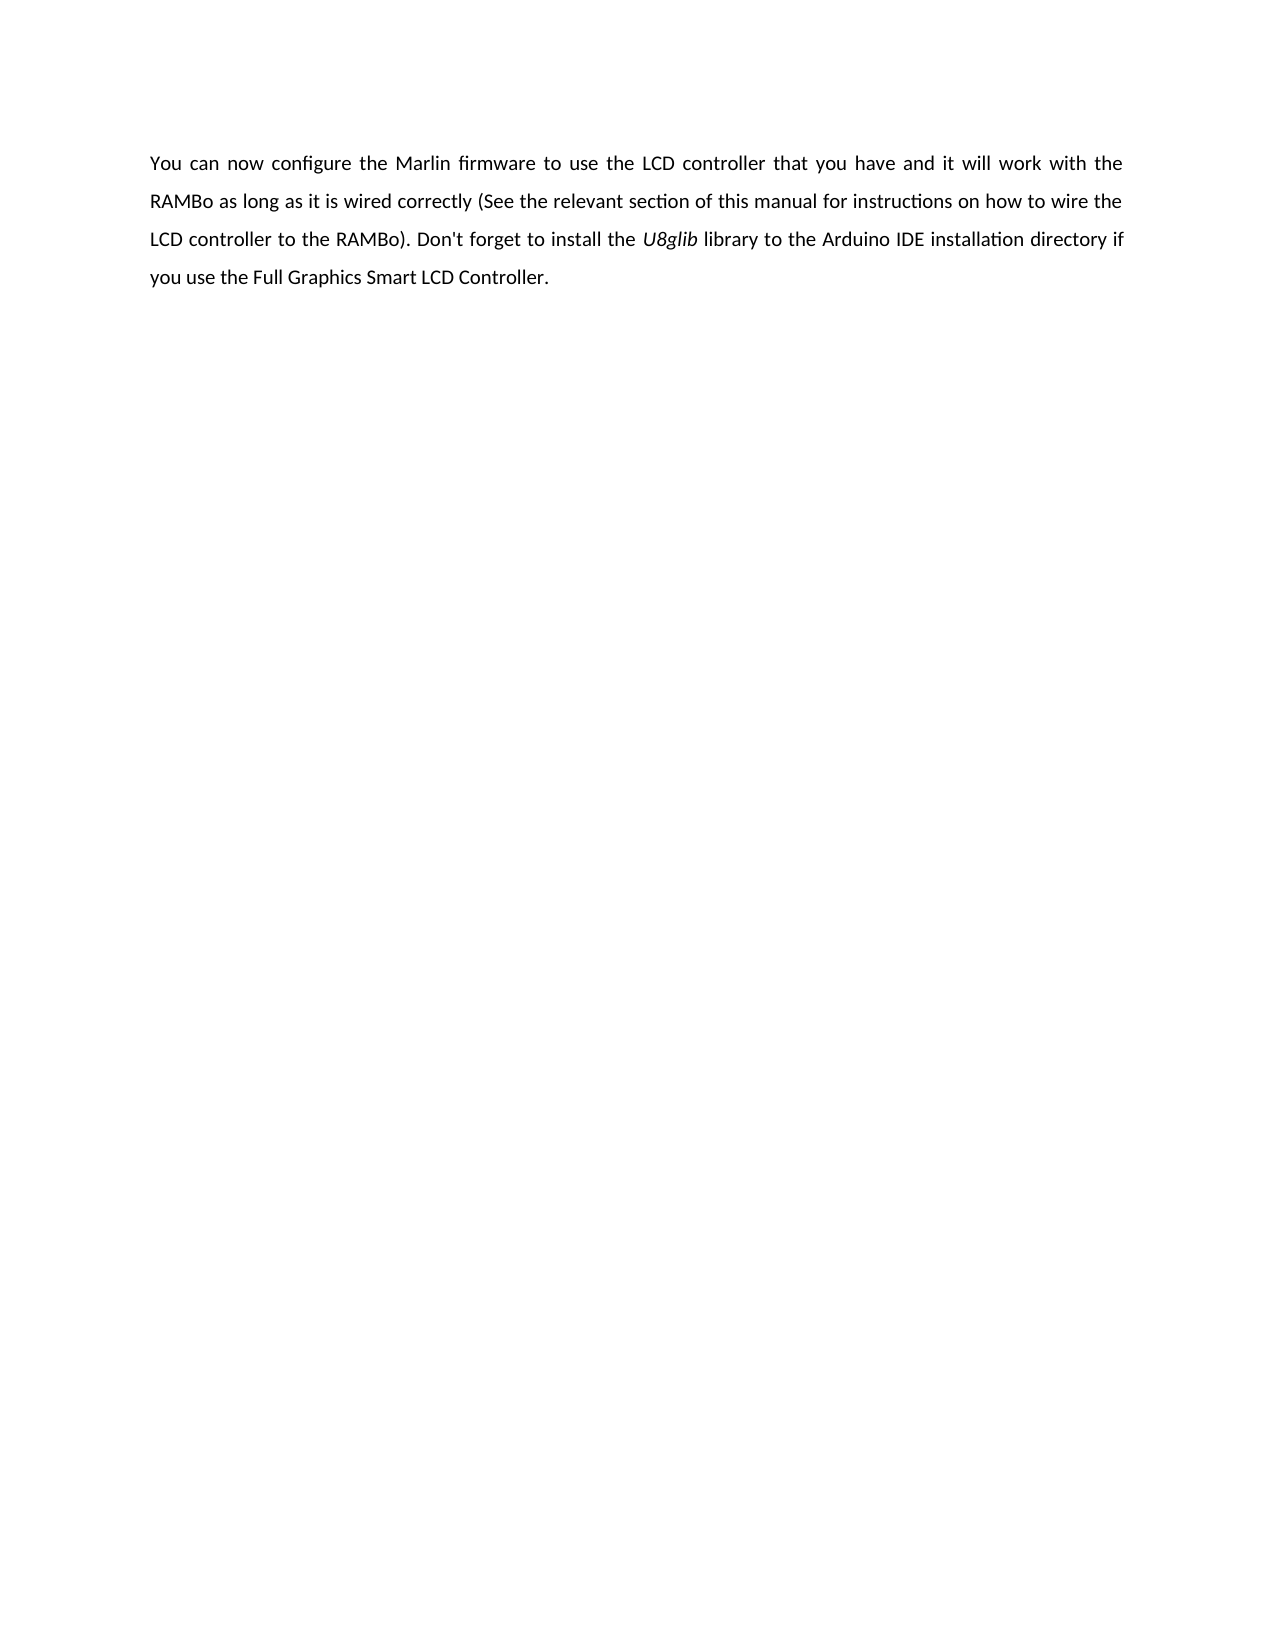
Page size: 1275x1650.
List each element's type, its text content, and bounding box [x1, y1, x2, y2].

text You can now configure the Marlin firmware to use the LCD controller that you have and it will work with the RAMBo as long as it is wired correctly (See the relevant section of this manual for instructions on how to wire the LCD controller to the RAMBo). Don't forget to install the U8glib library to the Arduino IDE installation directory if you use the Full Graphics Smart LCD Controller. [150, 150, 1125, 290]
